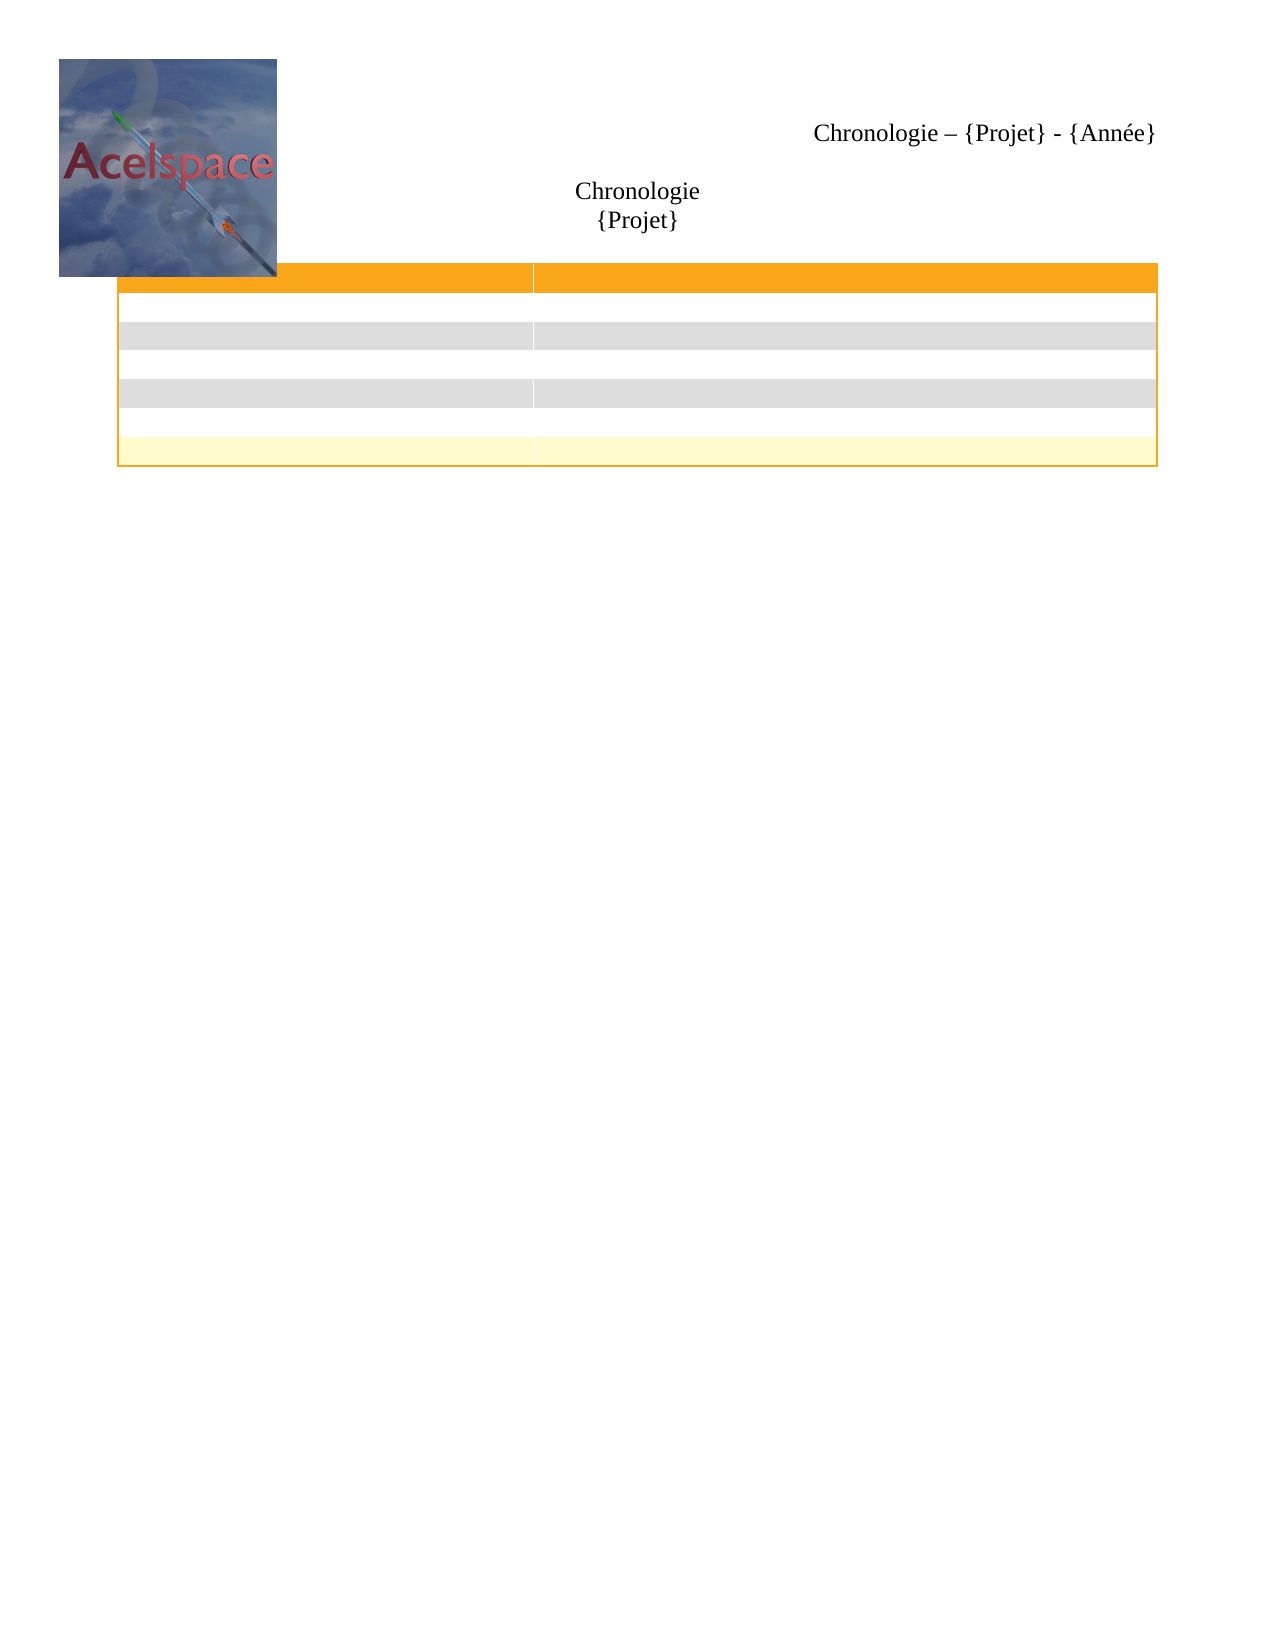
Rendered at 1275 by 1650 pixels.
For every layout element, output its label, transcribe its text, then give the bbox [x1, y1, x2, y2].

table_header [119, 264, 326, 293]
text {Projet} [277, 205, 1157, 234]
table_header [949, 264, 1156, 293]
table_cell [534, 408, 741, 437]
table_cell [949, 293, 1156, 322]
table_cell [326, 379, 533, 408]
table_cell [534, 322, 741, 350]
table_cell [949, 408, 1156, 437]
table_cell [741, 379, 949, 408]
table_cell [326, 408, 533, 437]
table_cell [119, 293, 326, 322]
table_cell [949, 437, 1156, 465]
table_cell [534, 293, 741, 322]
table_cell [741, 437, 949, 465]
table_cell [119, 322, 326, 350]
table_cell [741, 350, 949, 379]
table_cell [119, 379, 326, 408]
table_cell [326, 350, 533, 379]
table_cell [741, 293, 949, 322]
table_cell [949, 322, 1156, 350]
table_cell [119, 350, 326, 379]
table_cell [326, 437, 533, 465]
table_cell [326, 322, 533, 350]
table_header [534, 264, 741, 293]
table_cell [326, 293, 533, 322]
table_cell [741, 408, 949, 437]
table_cell [534, 379, 741, 408]
table_header [326, 264, 533, 293]
table_cell [949, 379, 1156, 408]
table_cell [534, 437, 741, 465]
table_cell [119, 437, 326, 465]
picture [59, 59, 277, 277]
table_cell [741, 322, 949, 350]
table_cell [534, 350, 741, 379]
table_cell [949, 350, 1156, 379]
table_header [741, 264, 949, 293]
table_cell [119, 408, 326, 437]
text Chronologie [277, 176, 1157, 205]
